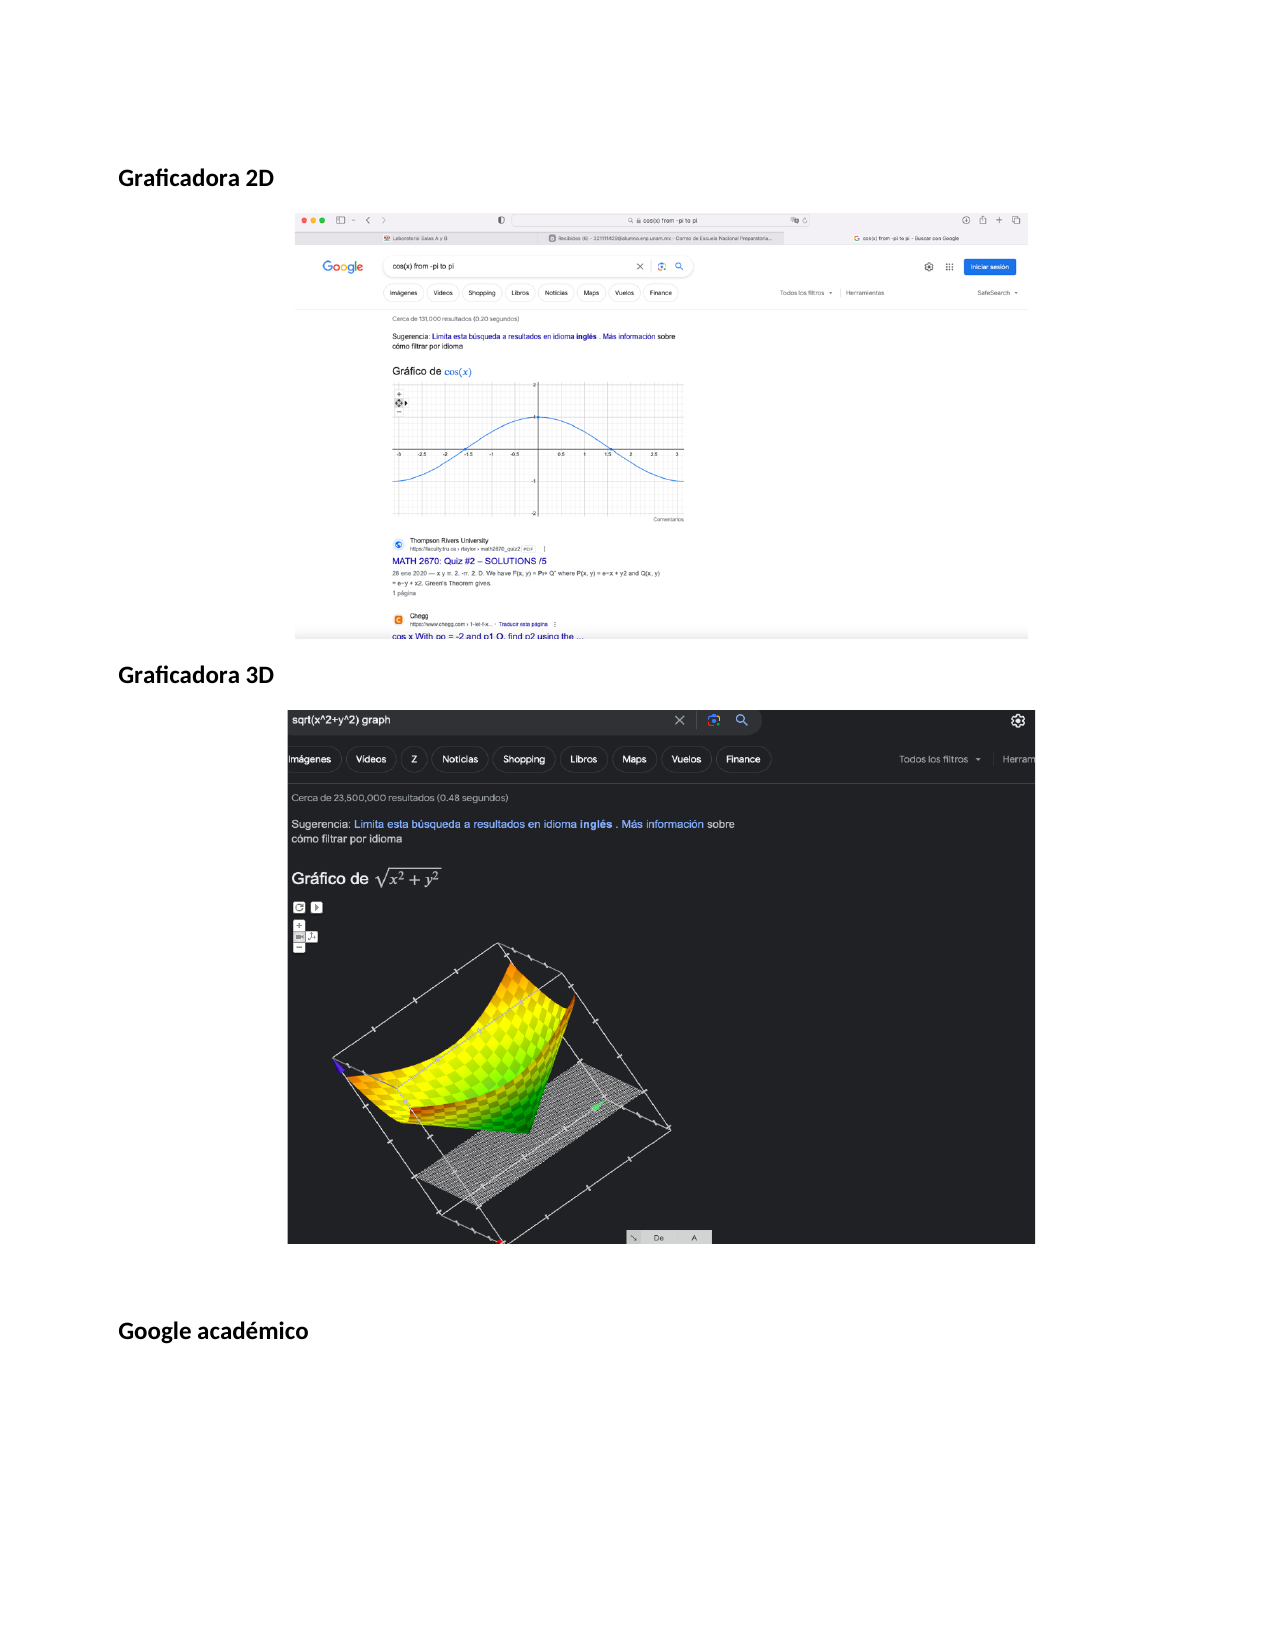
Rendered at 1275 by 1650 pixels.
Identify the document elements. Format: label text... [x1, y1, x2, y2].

text Graficadora 2D [118, 162, 1205, 192]
text Google académico [118, 1315, 1205, 1346]
text Graficadora 3D [118, 659, 1205, 690]
